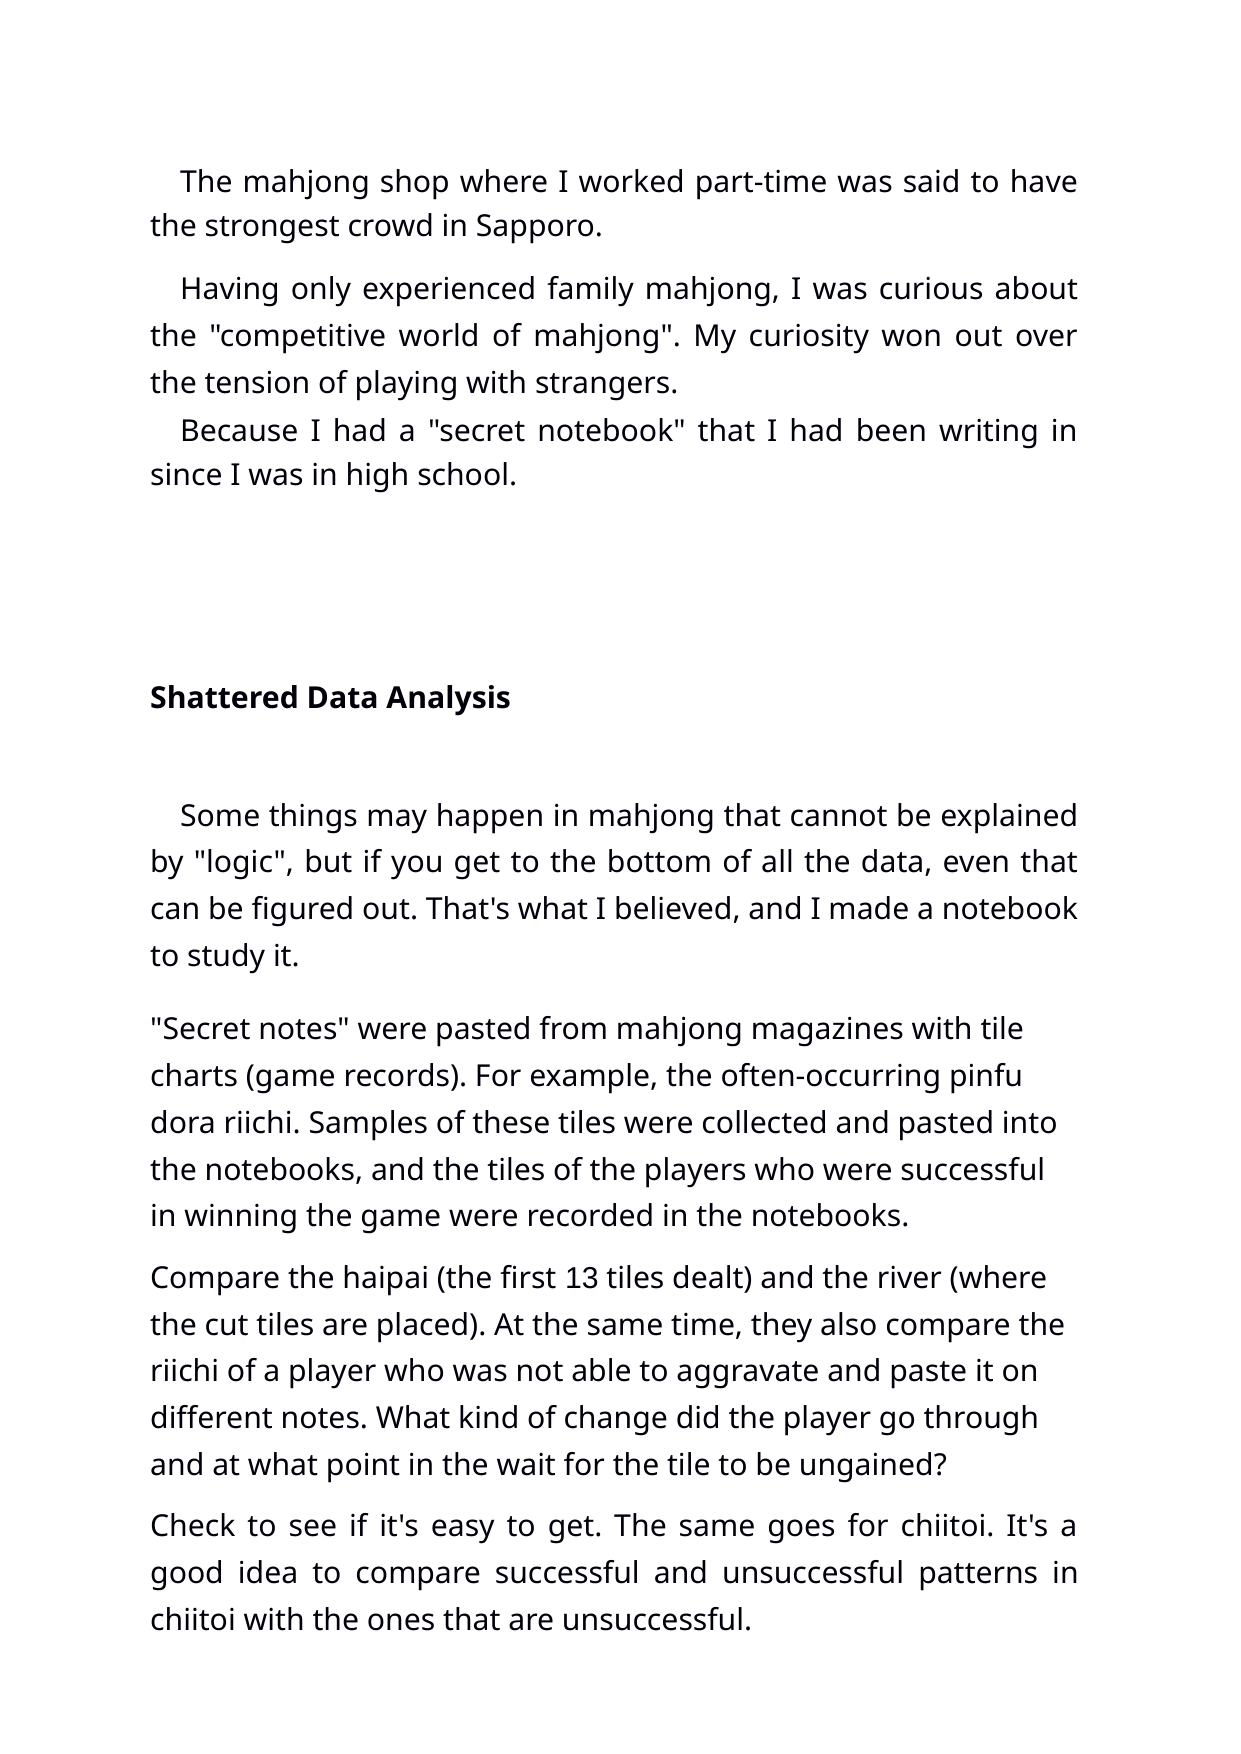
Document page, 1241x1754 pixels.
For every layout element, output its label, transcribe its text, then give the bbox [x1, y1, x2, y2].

text Some things may happen in mahjong that cannot be explained by "logic", but if you get to the bottom of all the data, even that can be figured out. That's what I believed, and I made a notebook to study it. [150, 788, 1079, 976]
text Check to see if it's easy to get. The same goes for chiitoi. It's a good idea to compare successful and unsuccessful patterns in chiitoi with the ones that are unsuccessful. [150, 1499, 1079, 1640]
text "Secret notes" were pasted from mahjong magazines with tile charts (game records). For example, the often-occurring pinfu dora riichi. Samples of these tiles were collected and pasted into the notebooks, and the tiles of the players who were successful in winning the game were recorded in the notebooks. [150, 1002, 1079, 1236]
text The mahjong shop where I worked part-time was said to have the strongest crowd in Sapporo. [150, 157, 1079, 245]
text Having only experienced family mahjong, I was curious about the "competitive world of mahjong". My curiosity won out over the tension of playing with strangers. [150, 262, 1079, 403]
text Compare the haipai (the first 13 tiles dealt) and the river (where the cut tiles are placed). At the same time, they also compare the riichi of a player who was not able to aggravate and paste it on different notes. What kind of change did the player go through and at what point in the wait for the tile to be ungained? [150, 1251, 1079, 1484]
text Shattered Data Analysis [150, 684, 1090, 714]
text Because I had a "secret notebook" that I had been writing in since I was in high school. [150, 406, 1079, 494]
